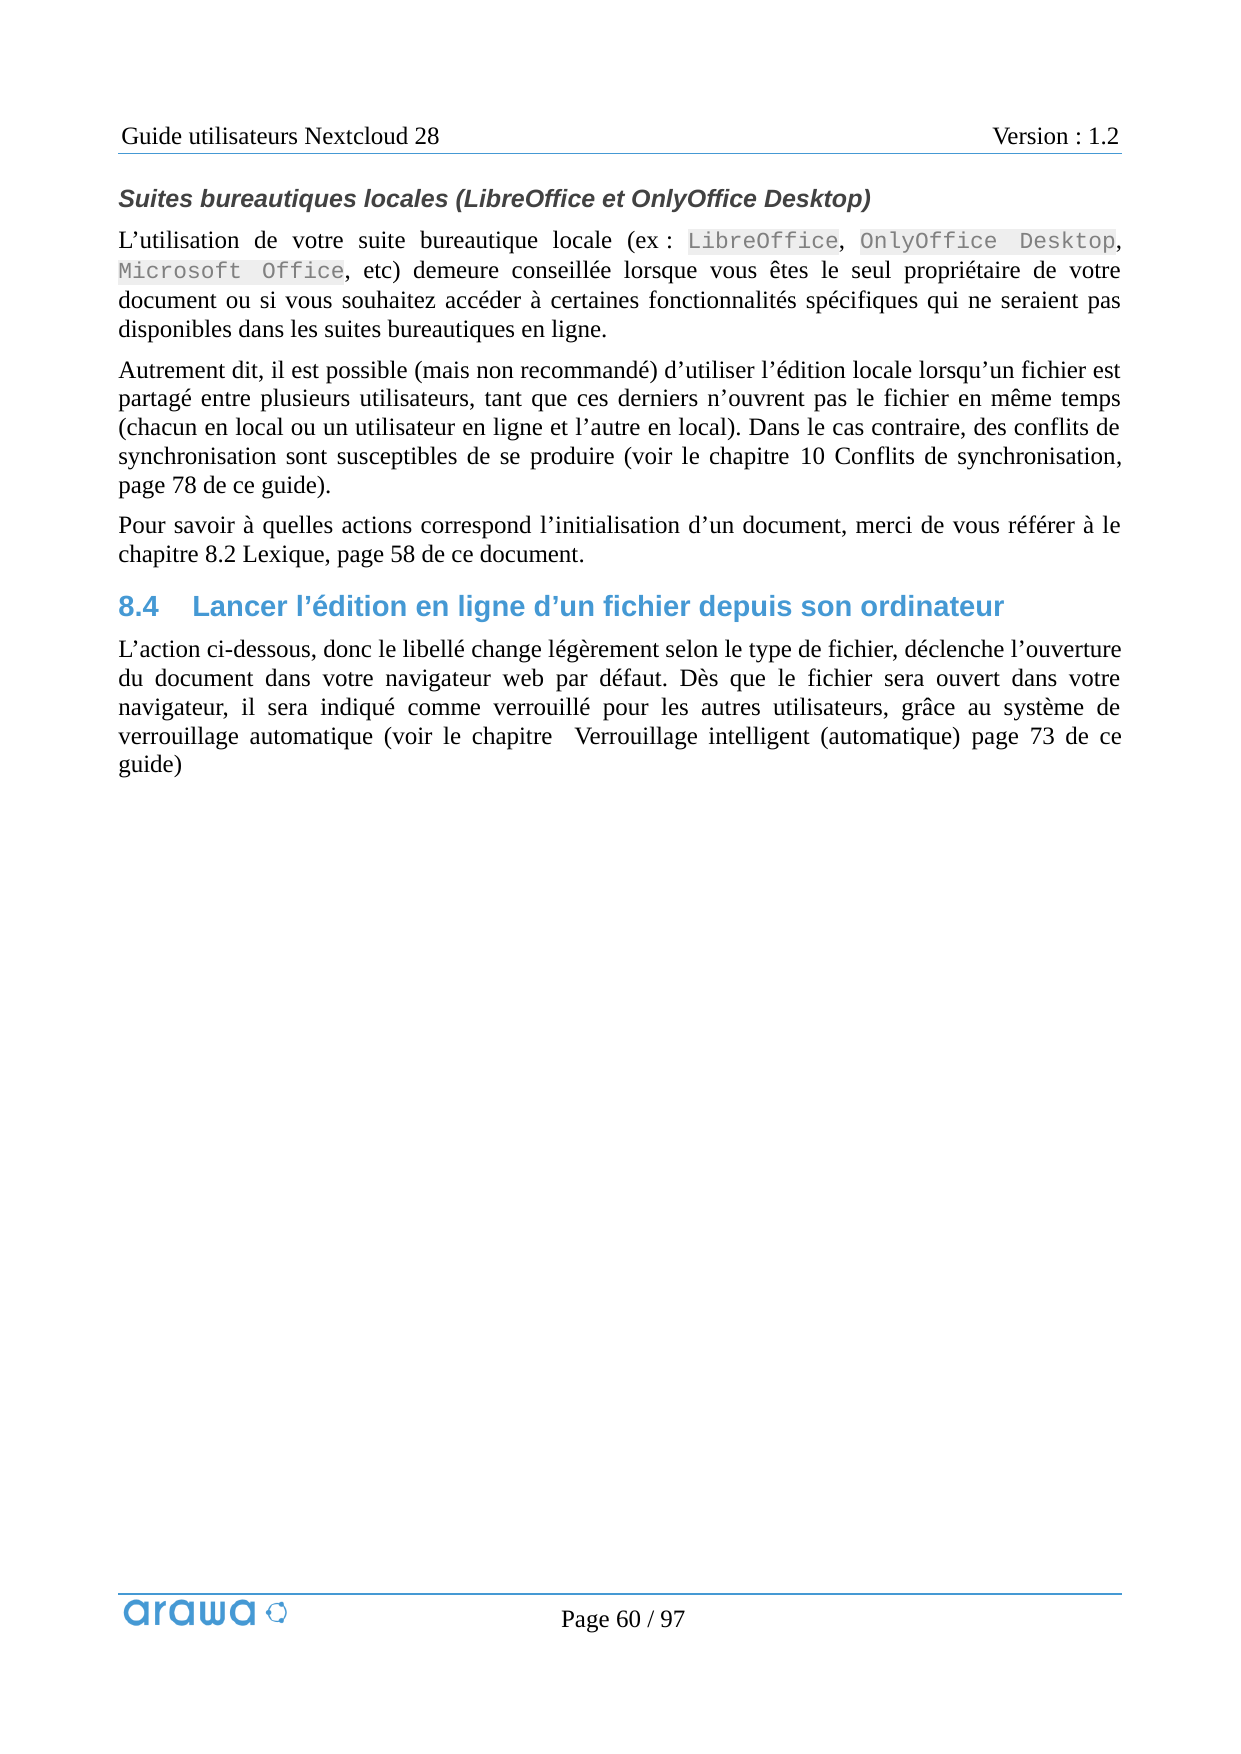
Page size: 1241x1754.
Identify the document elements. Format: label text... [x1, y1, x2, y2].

picture [121, 1597, 290, 1628]
subtitle Suites bureautiques locales (LibreOffice et OnlyOffice Desktop) [118, 184, 1122, 212]
subtitle Lancer l’édition en ligne d’un fichier depuis son ordinateur [118, 588, 1122, 622]
text Autrement dit, il est possible (mais non recommandé) d’utiliser l’édition locale lorsqu’un fichier est partagé entre plusieurs utilisateurs, tant que ces derniers n’ouvrent pas le fichier en même temps (chacun en local ou un utilisateur en ligne et l’autre en local). Dans le cas contraire, des conflits de synchronisation sont susceptibles de se produire (voir le chapitre 10 Conflits de synchronisation, page 78 de ce guide). [118, 355, 1122, 498]
text L’utilisation de votre suite bureautique locale (ex : LibreOffice, OnlyOffice Desktop, Microsoft Office, etc) demeure conseillée lorsque vous êtes le seul propriétaire de votre document ou si vous souhaitez accéder à certaines fonctionnalités spécifiques qui ne seraient pas disponibles dans les suites bureautiques en ligne. [118, 225, 1122, 343]
text L’action ci-dessous, donc le libellé change légèrement selon le type de fichier, déclenche l’ouverture du document dans votre navigateur web par défaut. Dès que le fichier sera ouvert dans votre navigateur, il sera indiqué comme verrouillé pour les autres utilisateurs, grâce au système de verrouillage automatique (voir le chapitre Verrouillage intelligent (automatique) page 73 de ce guide) [118, 634, 1122, 778]
text Pour savoir à quelles actions correspond l’initialisation d’un document, merci de vous référer à le chapitre 8.2 Lexique, page 58 de ce document. [118, 510, 1122, 568]
